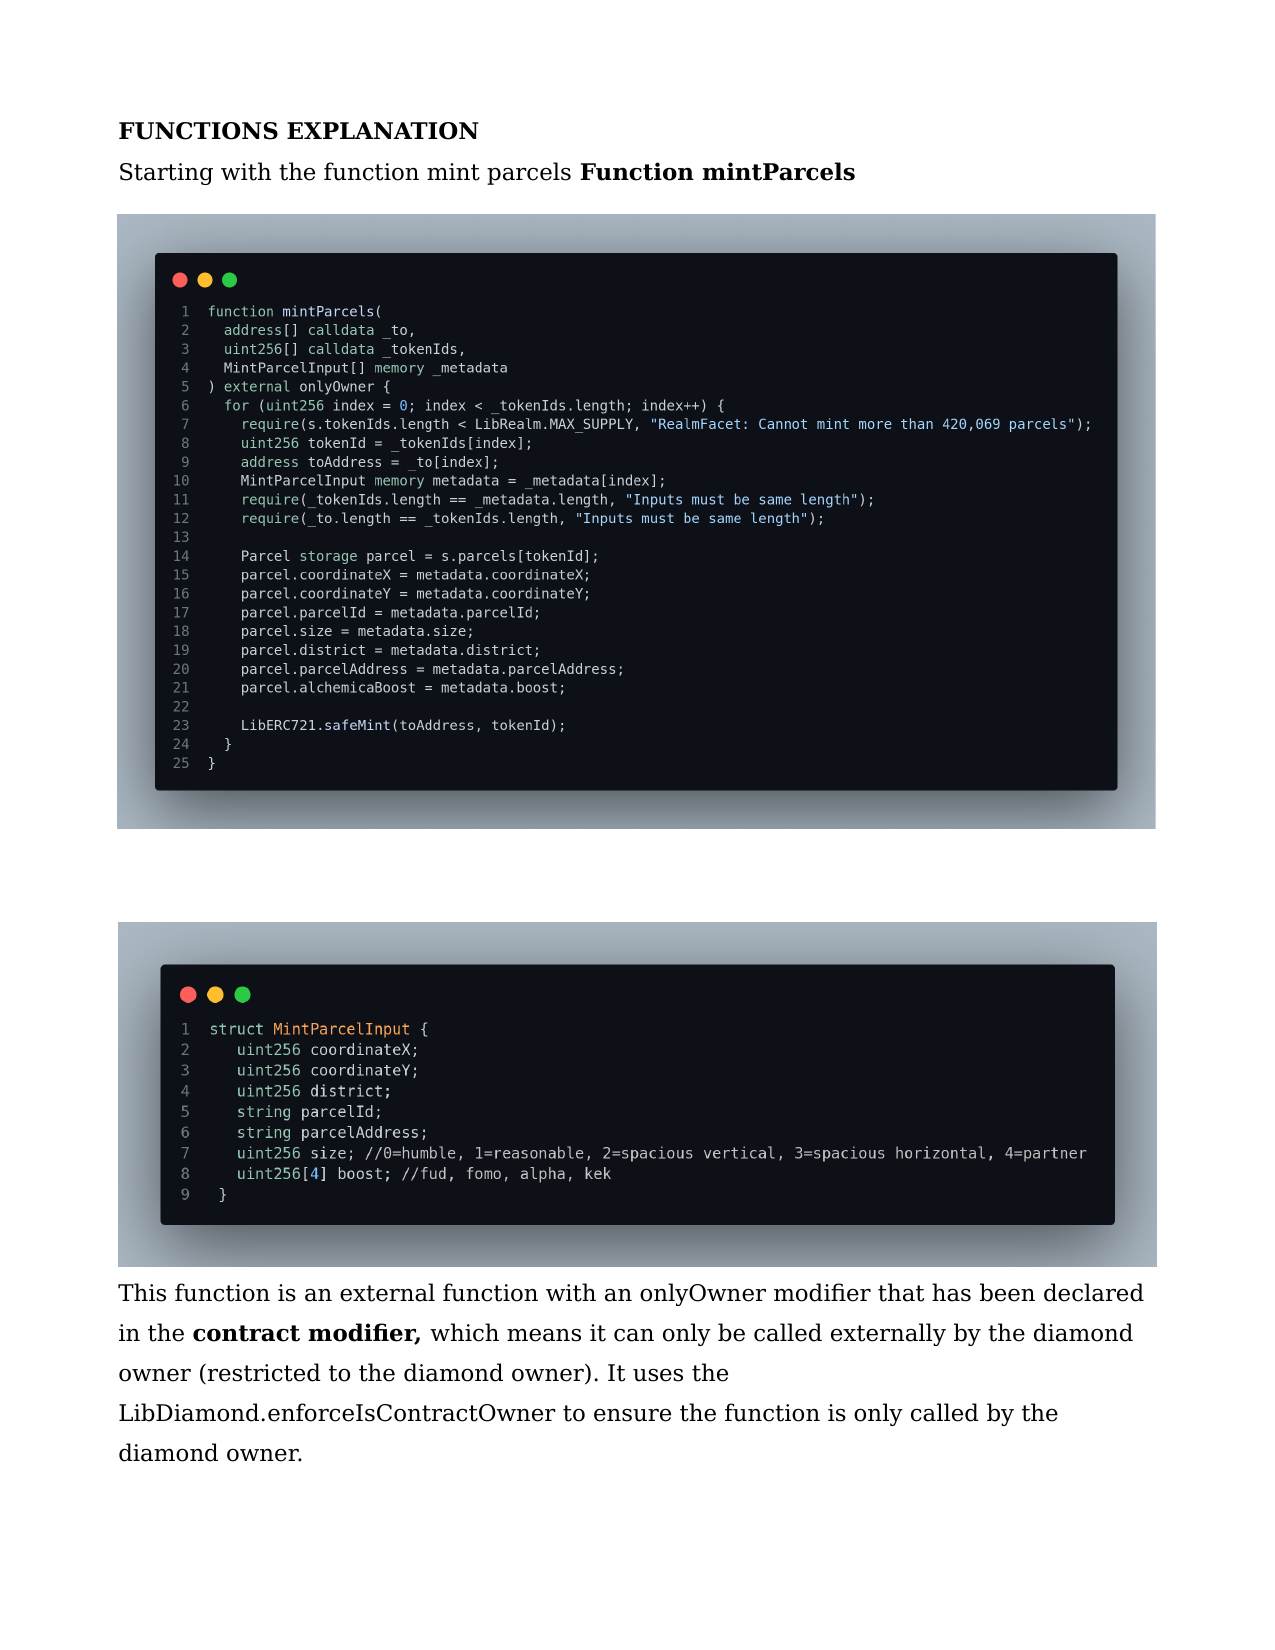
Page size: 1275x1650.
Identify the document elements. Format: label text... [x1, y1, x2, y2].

text This function is an external function with an onlyOwner modifier that has been declared in the contract modifier, which means it can only be called externally by the diamond owner (restricted to the diamond owner). It uses the LibDiamond.enforceIsContractOwner to ensure the function is only called by the diamond owner. [118, 1267, 1157, 1467]
picture [118, 922, 1157, 1267]
picture [117, 214, 1156, 829]
text FUNCTIONS EXPLANATION [118, 118, 1157, 145]
text Starting with the function mint parcels Function mintParcels [118, 158, 1157, 185]
